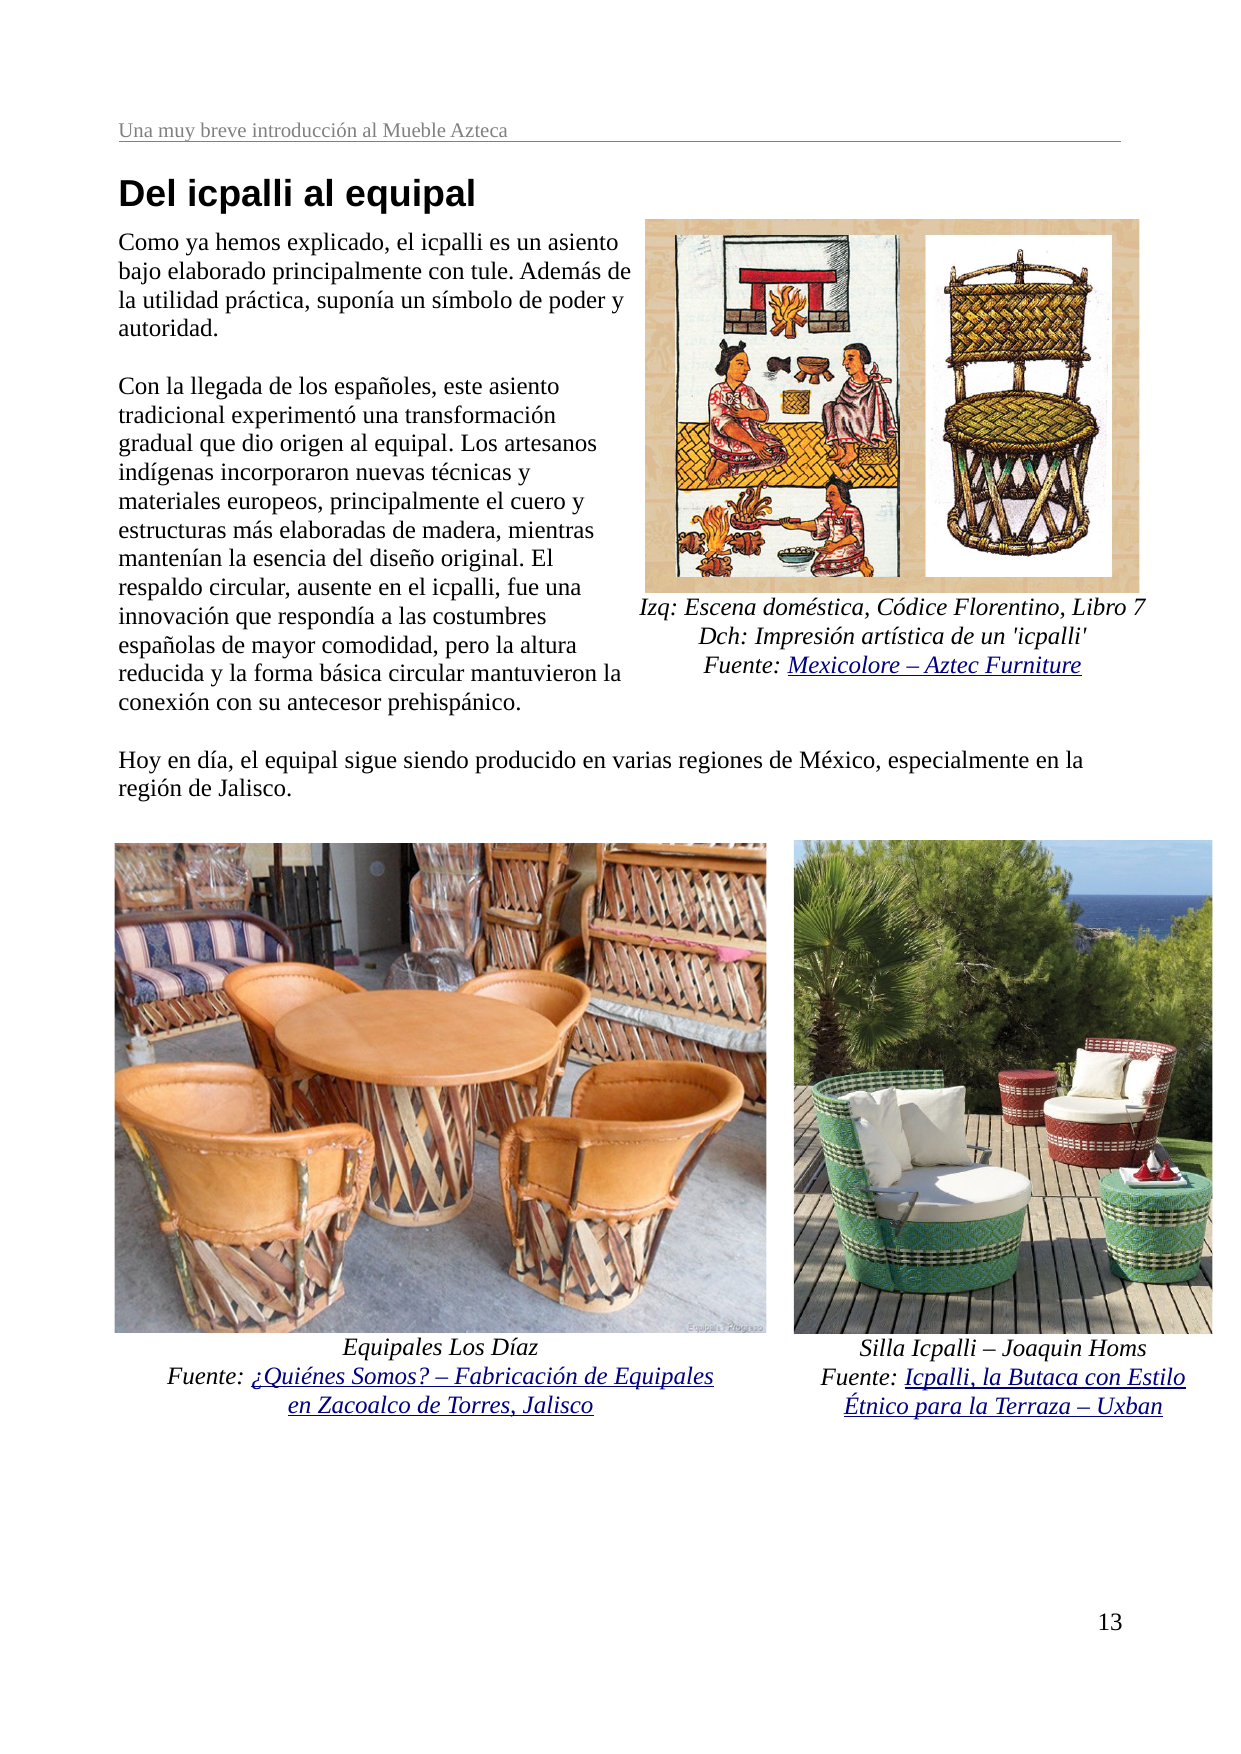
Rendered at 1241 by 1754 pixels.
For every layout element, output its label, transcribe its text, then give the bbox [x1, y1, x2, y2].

picture [793, 840, 1213, 1334]
subtitle Del icpalli al equipal [118, 172, 1152, 219]
text Izq: Escena doméstica, Códice Florentino, Libro 7 Dch: Impresión artística de un 'icpalli' Fuente: Mexicolore – Aztec Furniture [632, 219, 1152, 678]
picture [645, 219, 1140, 593]
text Silla Icpalli – Joaquin Homs Fuente: Icpalli, la Butaca con Estilo Étnico para la Terraza – Uxban [794, 1334, 1212, 1420]
text Como ya hemos explicado, el icpalli es un asiento bajo elaborado principalmente con tule. Además de la utilidad práctica, suponía un símbolo de poder y autoridad. [118, 227, 632, 342]
text Con la llegada de los españoles, este asiento tradicional experimentó una transformación gradual que dio origen al equipal. Los artesanos indígenas incorporaron nuevas técnicas y materiales europeos, principalmente el cuero y estructuras más elaboradas de madera, mientras mantenían la esencia del diseño original. El respaldo circular, ausente en el icpalli, fue una innovación que respondía a las costumbres españolas de mayor comodidad, pero la altura reducida y la forma básica circular mantuvieron la conexión con su antecesor prehispánico. [118, 371, 1122, 716]
picture [114, 843, 767, 1333]
text Equipales Los Díaz Fuente: ¿Quiénes Somos? – Fabricación de Equipales en Zacoalco de Torres, Jalisco [114, 1333, 766, 1418]
subtitle [632, 678, 1152, 699]
text Hoy en día, el equipal sigue siendo producido en varias regiones de México, especialmente en la región de Jalisco. [118, 745, 1122, 802]
